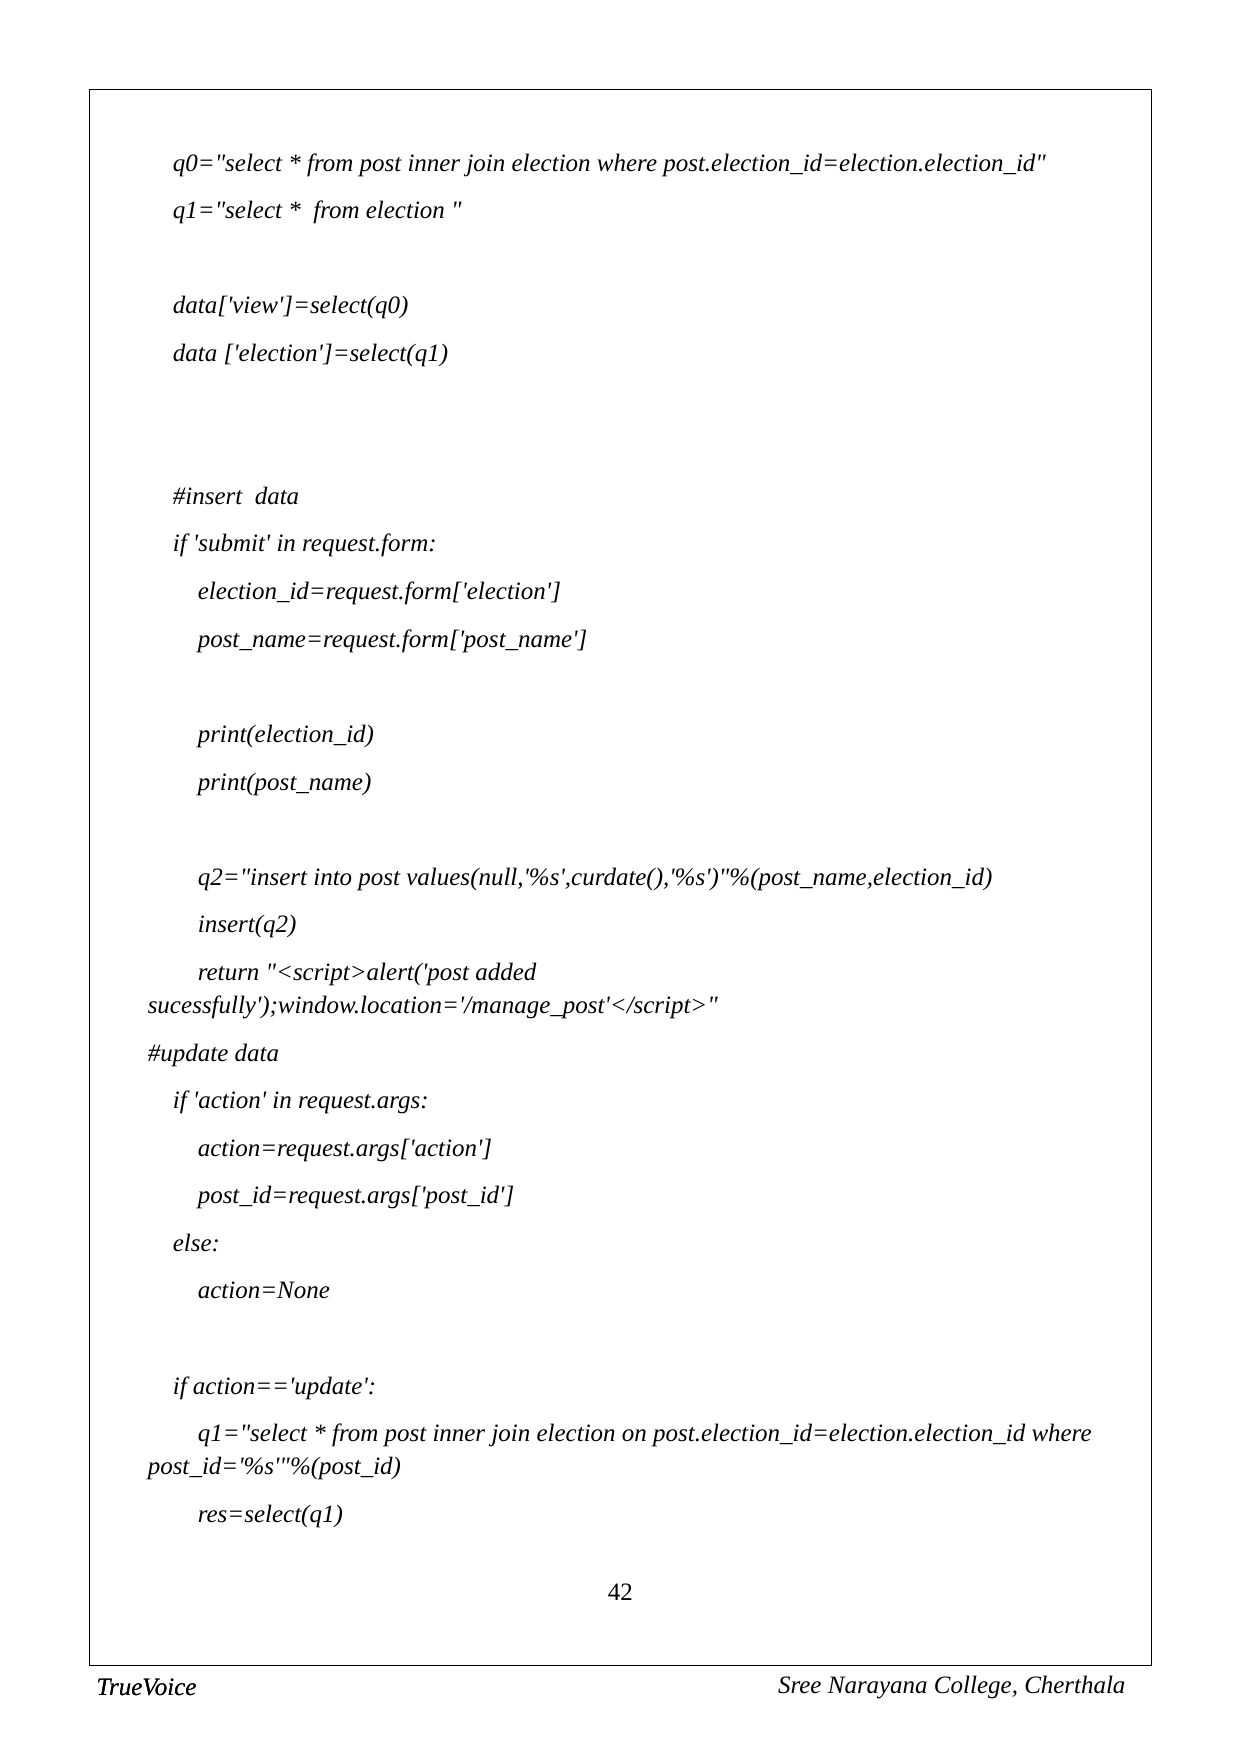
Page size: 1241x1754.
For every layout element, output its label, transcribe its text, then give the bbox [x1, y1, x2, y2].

text election_id=request.form['election'] [148, 576, 1092, 605]
text data['view']=select(q0) [148, 291, 1092, 319]
text action=request.args['action'] [148, 1133, 1092, 1162]
text insert(q2) [148, 909, 1092, 938]
text return "<script>alert('post added sucessfully');window.location='/manage_post'</script>" [148, 957, 1092, 1019]
text else: [148, 1228, 1092, 1257]
text res=select(q1) [148, 1499, 1092, 1528]
text if action=='update': [148, 1371, 1092, 1399]
text data ['election']=select(q1) [148, 338, 1092, 367]
text q1="select * from election " [148, 195, 1092, 224]
text print(election_id) [148, 719, 1092, 748]
text post_id=request.args['post_id'] [148, 1180, 1092, 1209]
text q0="select * from post inner join election where post.election_id=election.election_id" [148, 148, 1092, 176]
text post_name=request.form['post_name'] [148, 624, 1092, 652]
text #update data [148, 1038, 1092, 1066]
text print(post_name) [148, 767, 1092, 795]
text if 'action' in request.args: [148, 1085, 1092, 1114]
text if 'submit' in request.form: [148, 528, 1092, 557]
text q2="insert into post values(null,'%s',curdate(),'%s')"%(post_name,election_id) [148, 862, 1092, 891]
text q1="select * from post inner join election on post.election_id=election.election_id where post_id='%s'"%(post_id) [148, 1418, 1092, 1480]
text #insert data [148, 481, 1092, 510]
text action=None [148, 1276, 1092, 1304]
